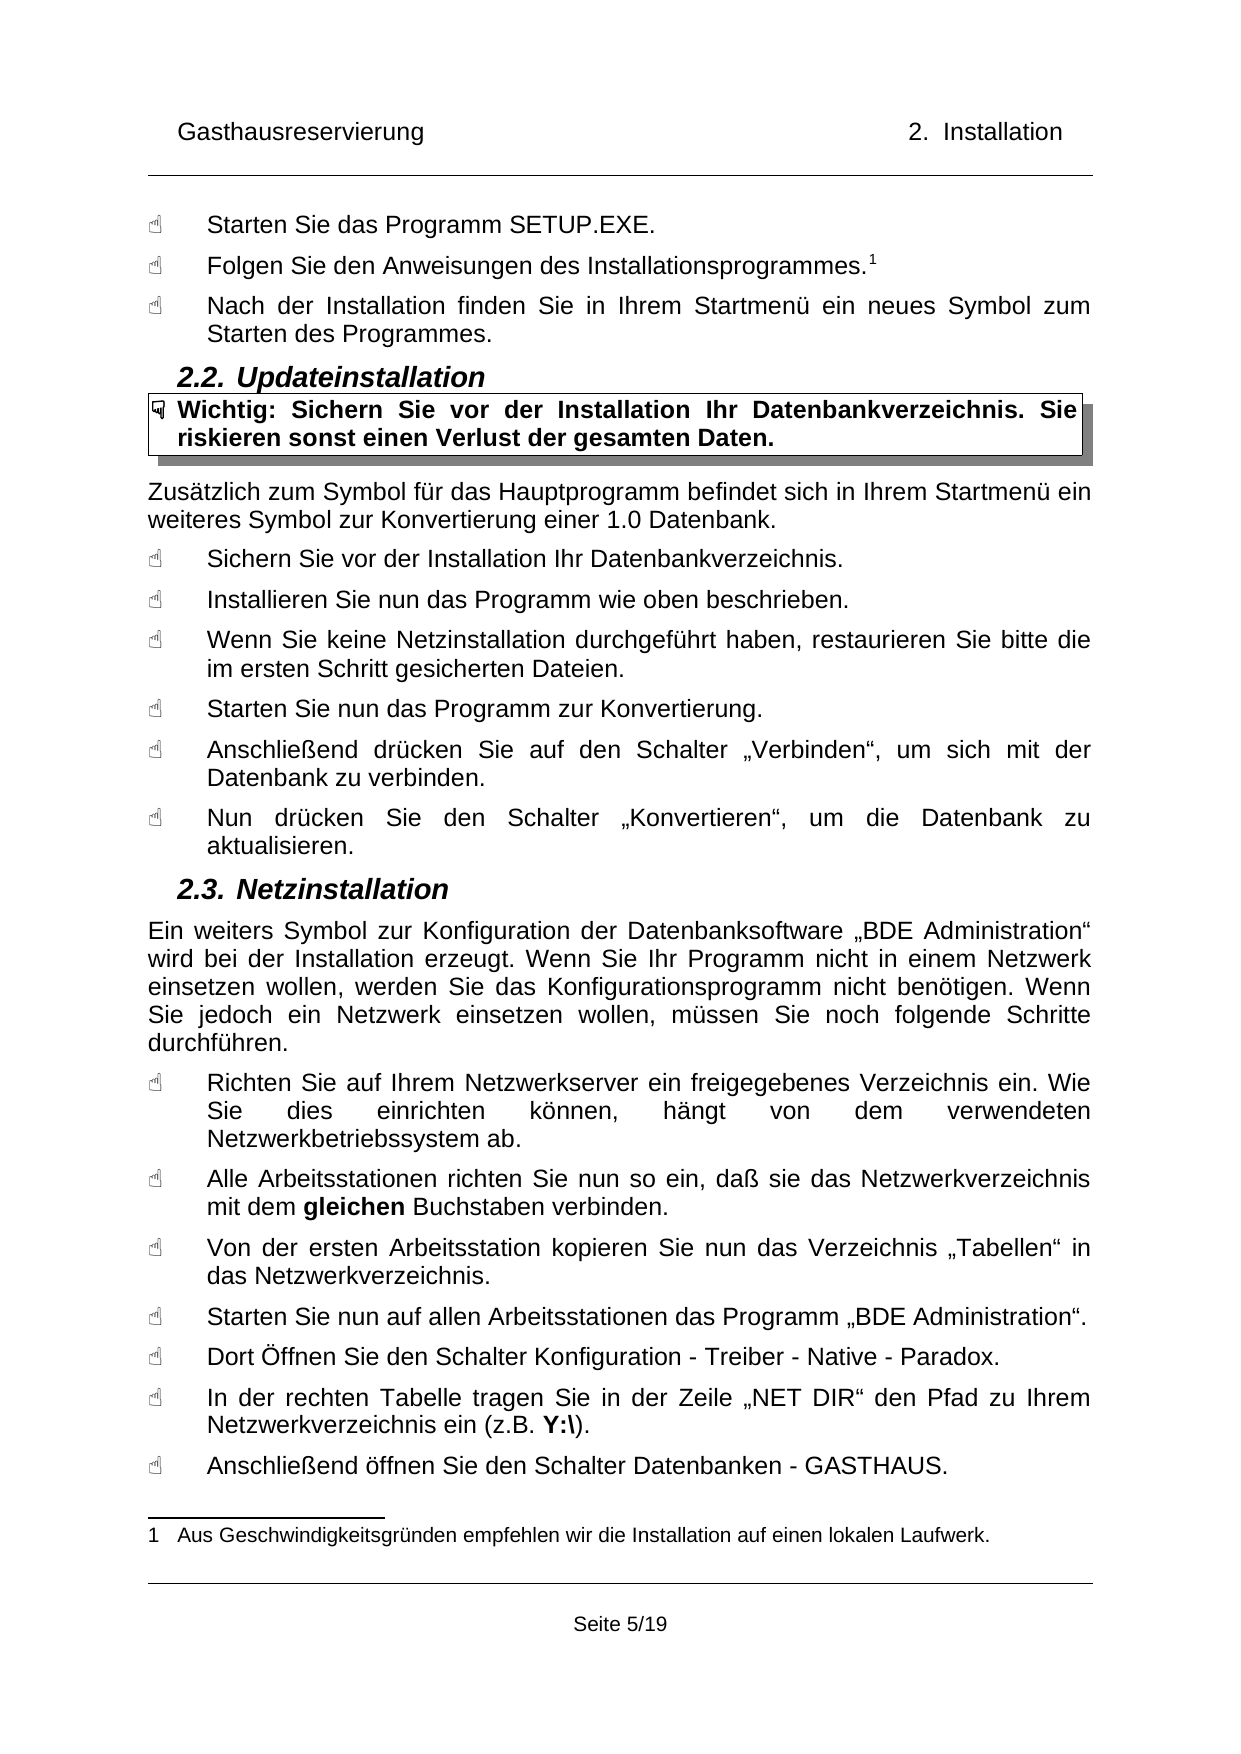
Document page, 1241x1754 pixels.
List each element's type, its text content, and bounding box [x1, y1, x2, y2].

list In der rechten Tabelle tragen Sie in der Zeile „NET DIR“ den Pfad zu Ihrem Netzwerkverzeichnis ein (z.B. Y:\). [148, 1383, 1093, 1439]
list Starten Sie das Programm SETUP.EXE. [148, 211, 1093, 239]
list Sichern Sie vor der Installation Ihr Datenbankverzeichnis. [148, 545, 1093, 573]
list Folgen Sie den Anweisungen des Installationsprogrammes. [148, 252, 1093, 279]
list Alle Arbeitsstationen richten Sie nun so ein, daß sie das Netzwerkverzeichnis mit dem gleichen Buchstaben verbinden. [148, 1165, 1093, 1221]
list Wichtig: Sichern Sie vor der Installation Ihr Datenbankverzeichnis. Sie riskieren sonst einen Verlust der gesamten Daten. [149, 394, 1082, 455]
subtitle Updateinstallation [177, 361, 1093, 393]
list Installieren Sie nun das Programm wie oben beschrieben. [148, 586, 1093, 614]
list Aus Geschwindigkeitsgründen empfehlen wir die Installation auf einen lokalen Laufwerk. [148, 1524, 1093, 1547]
text Ein weiters Symbol zur Konfiguration der Datenbanksoftware „BDE Administration“ wird bei der Installation erzeugt. Wenn Sie Ihr Programm nicht in einem Netzwerk einsetzen wollen, werden Sie das Konfigurationsprogramm nicht benötigen. Wenn Sie jedoch ein Netzwerk einsetzen wollen, müssen Sie noch folgende Schritte durchführen. [148, 917, 1093, 1057]
list Richten Sie auf Ihrem Netzwerkserver ein freigegebenes Verzeichnis ein. Wie Sie dies einrichten können, hängt von dem verwendeten Netzwerkbetriebssystem ab. [148, 1069, 1093, 1153]
list Anschließend öffnen Sie den Schalter Datenbanken - GASTHAUS. [148, 1452, 1093, 1480]
list Starten Sie nun das Programm zur Konvertierung. [148, 695, 1093, 723]
list Starten Sie nun auf allen Arbeitsstationen das Programm „BDE Administration“. [148, 1302, 1093, 1330]
list Dort Öffnen Sie den Schalter Konfiguration - Treiber - Native - Paradox. [148, 1343, 1093, 1371]
text Zusätzlich zum Symbol für das Hauptprogramm befindet sich in Ihrem Startmenü ein weiteres Symbol zur Konvertierung einer 1.0 Datenbank. [148, 478, 1093, 534]
list Von der ersten Arbeitsstation kopieren Sie nun das Verzeichnis „Tabellen“ in das Netzwerkverzeichnis. [148, 1234, 1093, 1290]
subtitle Netzinstallation [177, 873, 1093, 905]
list Nun drücken Sie den Schalter „Konvertieren“, um die Datenbank zu aktualisieren. [148, 804, 1093, 860]
list Wenn Sie keine Netzinstallation durchgeführt haben, restaurieren Sie bitte die im ersten Schritt gesicherten Dateien. [148, 626, 1093, 682]
list Anschließend drücken Sie auf den Schalter „Verbinden“, um sich mit der Datenbank zu verbinden. [148, 736, 1093, 792]
list Nach der Installation finden Sie in Ihrem Startmenü ein neues Symbol zum Starten des Programmes. [148, 292, 1093, 348]
